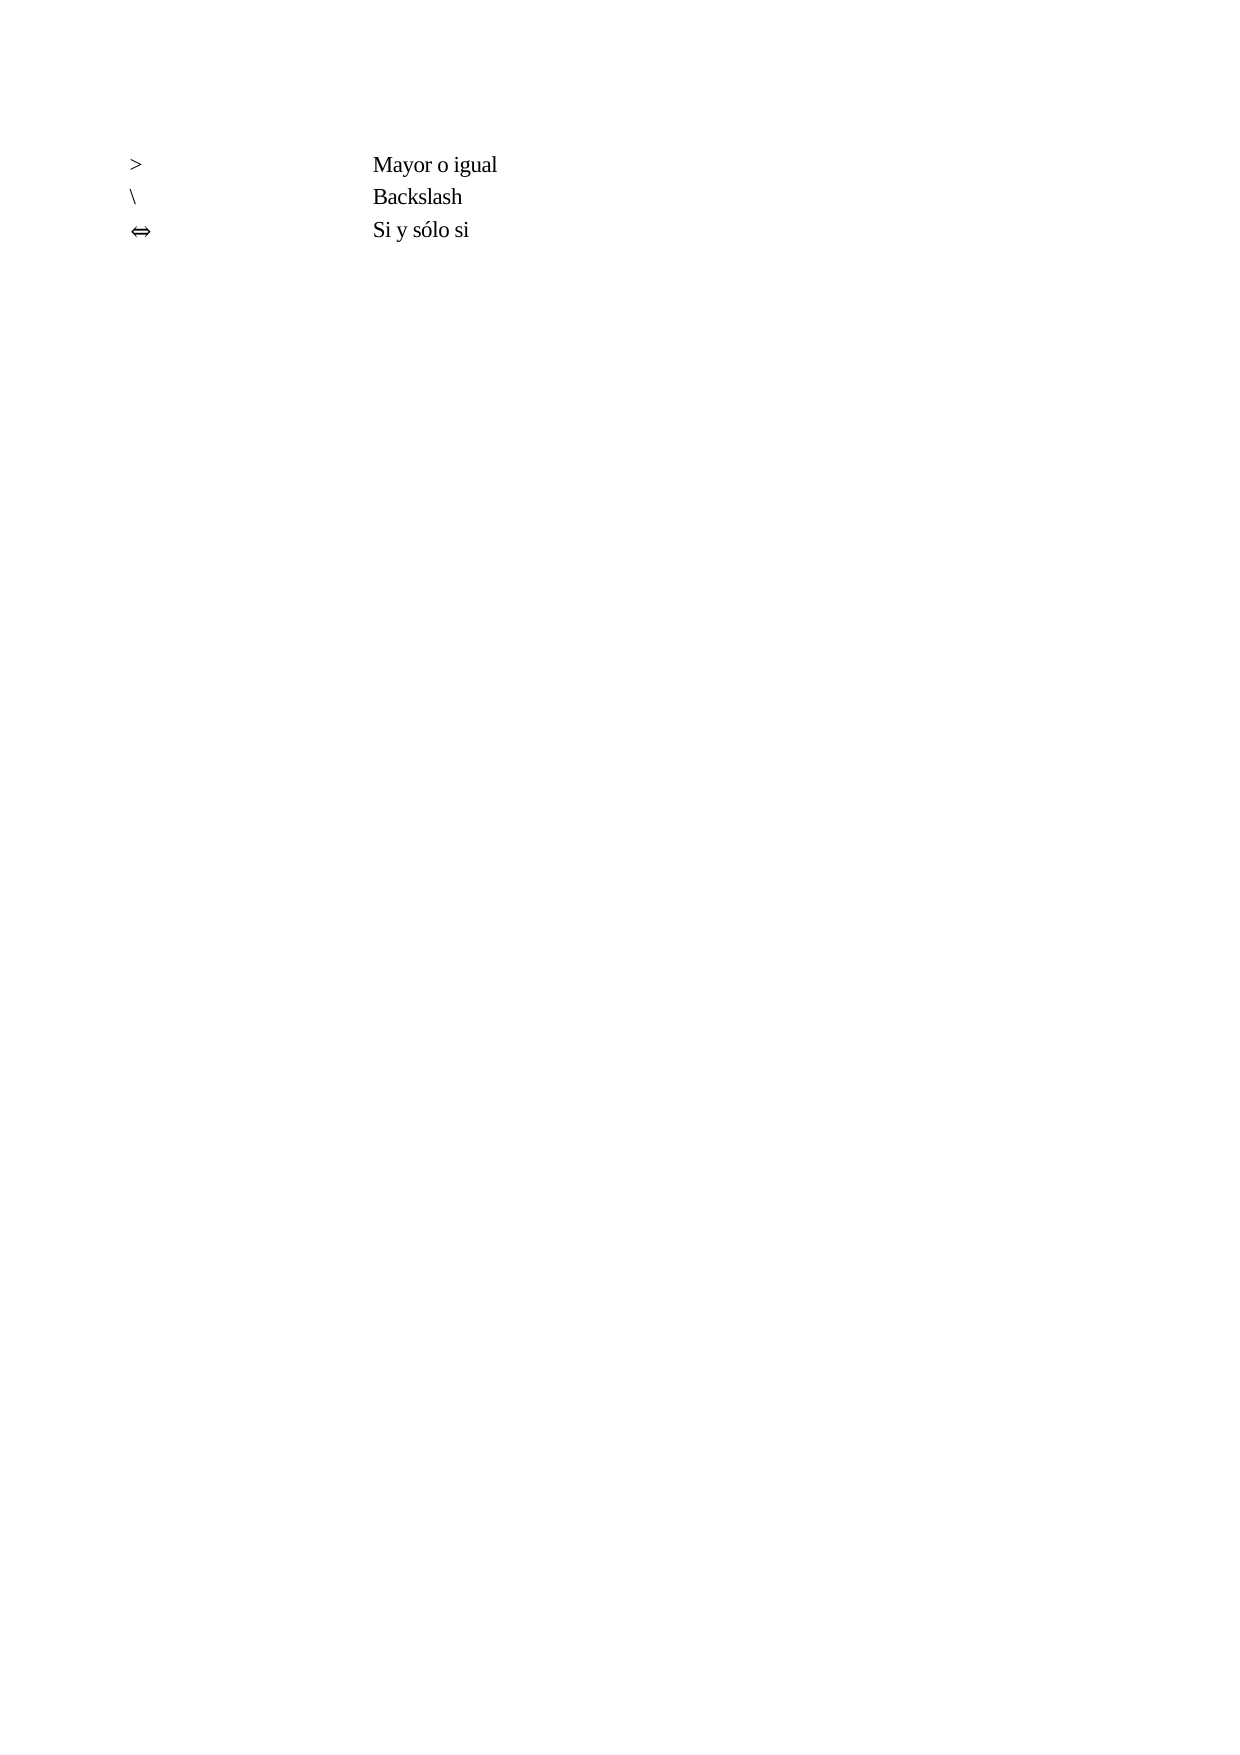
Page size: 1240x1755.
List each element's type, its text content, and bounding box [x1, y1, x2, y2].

table_cell \ [118, 183, 361, 216]
table_cell [361, 118, 1121, 151]
table_cell Si y sólo si [361, 216, 1121, 250]
table_cell ⇔ [118, 216, 361, 250]
table_cell Backslash [361, 183, 1121, 216]
table_cell [118, 118, 361, 151]
table_cell Mayor o igual [361, 151, 1121, 183]
table_cell > [118, 151, 361, 183]
